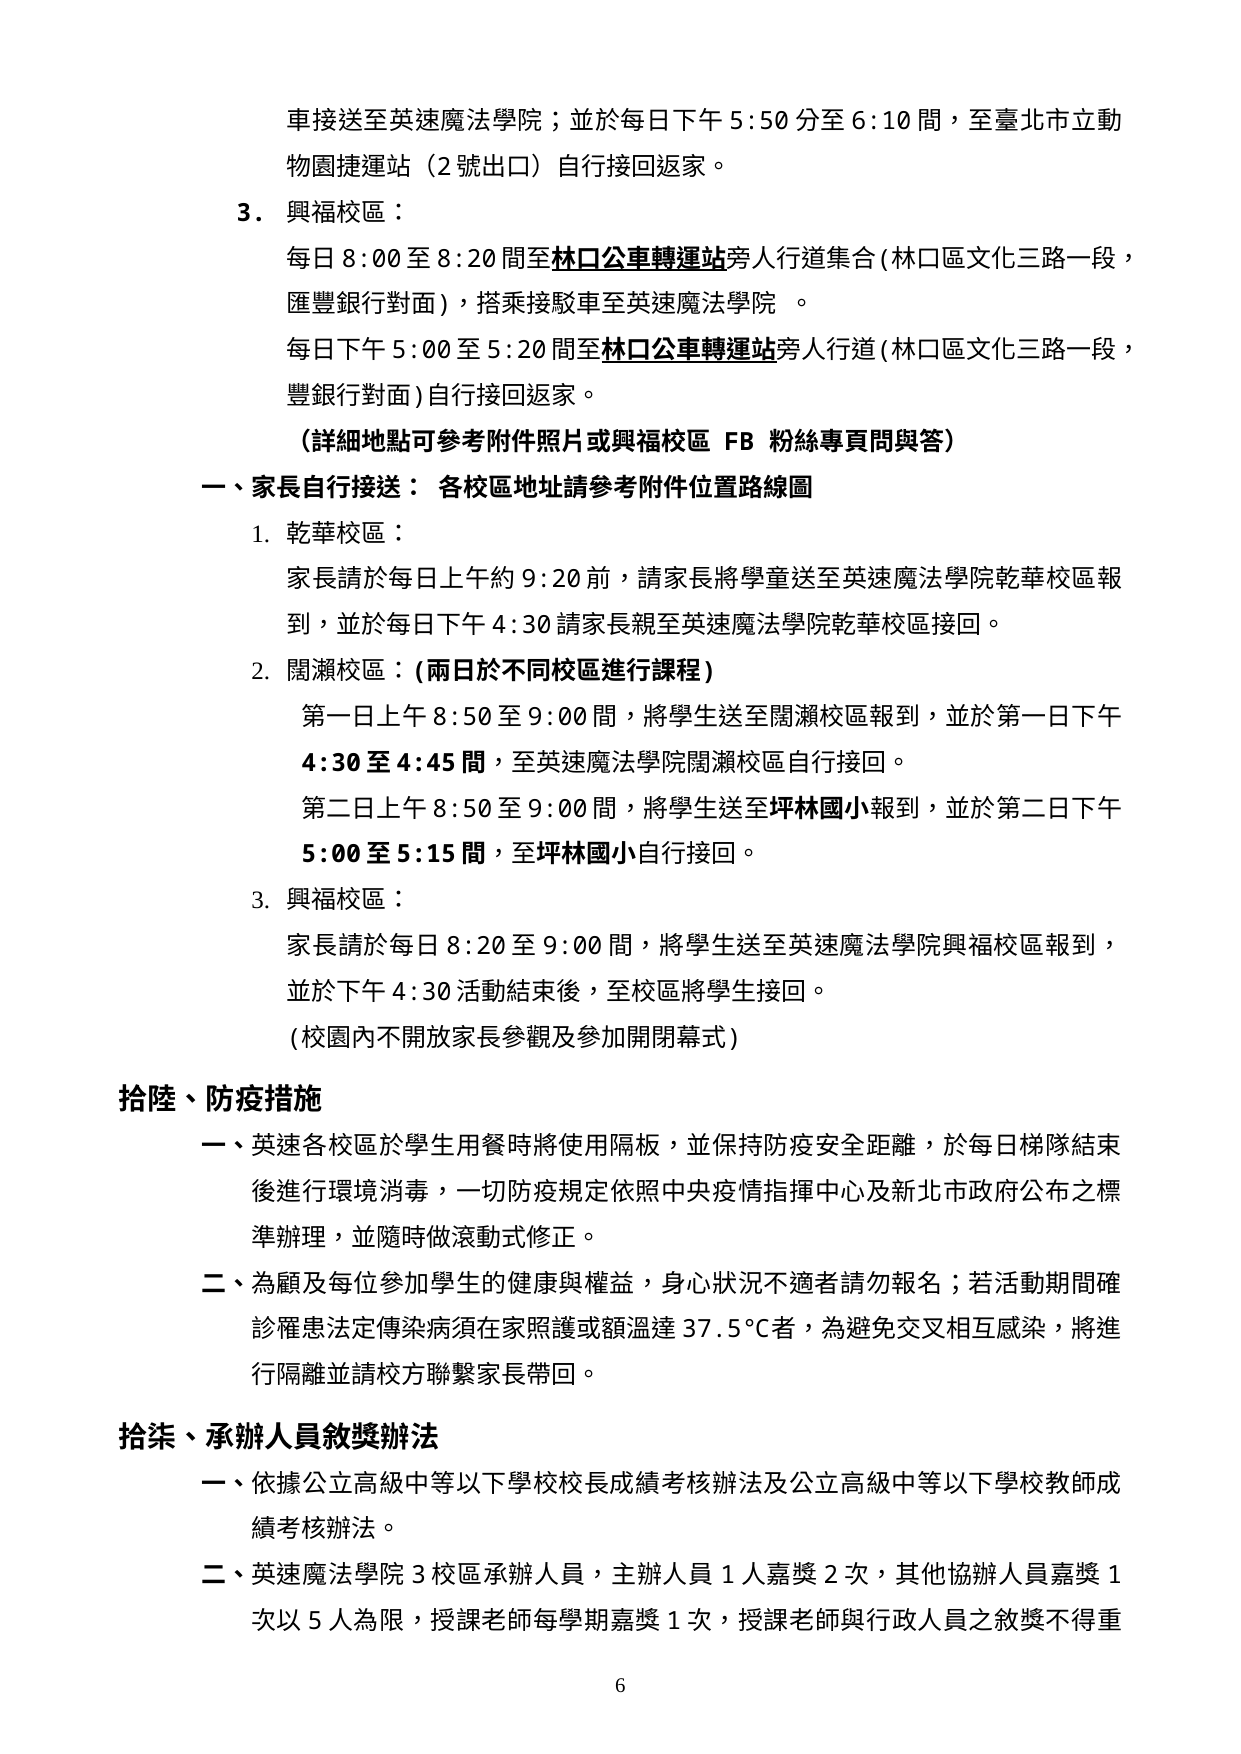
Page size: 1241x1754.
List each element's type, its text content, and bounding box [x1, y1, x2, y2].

text 家長請於每日8:20至9:00間，將學生送至英速魔法學院興福校區報到，並於下午4:30活動結束後，至校區將學生接回。 [286, 918, 1122, 1009]
text 第二日上午8:50至9:00間，將學生送至坪林國小報到，並於第二日下午5:00至5:15間，至坪林國小自行接回。 [301, 780, 1122, 872]
text (校園內不開放家長參觀及參加開閉幕式) [286, 1009, 1122, 1055]
list 英速魔法學院3校區承辦人員，主辦人員1人嘉獎2次，其他協辦人員嘉獎1次以5人為限，授課老師每學期嘉獎1次，授課老師與行政人員之敘獎不得重複。 [201, 1547, 1122, 1639]
text 家長請於每日上午約9:20前，請家長將學童送至英速魔法學院乾華校區報到，並於每日下午4:30請家長親至英速魔法學院乾華校區接回。 [286, 551, 1122, 643]
list 興福校區： [236, 184, 1122, 230]
list 為顧及每位參加學生的健康與權益，身心狀況不適者請勿報名；若活動期間確診罹患法定傳染病須在家照護或額溫達37.5℃者，為避免交叉相互感染，將進行隔離並請校方聯繫家長帶回。 [201, 1255, 1122, 1393]
list 乾華校區： [251, 505, 1122, 551]
list 家長自行接送： 各校區地址請參考附件位置路線圖 [201, 459, 1122, 505]
list 興福校區： [251, 872, 1122, 918]
text 第一日上午8:50至9:00間，將學生送至闊瀨校區報到，並於第一日下午4:30至4:45間，至英速魔法學院闊瀨校區自行接回。 [301, 689, 1122, 780]
list 英速各校區於學生用餐時將使用隔板，並保持防疫安全距離，於每日梯隊結束後進行環境消毒，一切防疫規定依照中央疫情指揮中心及新北市政府公布之標準辦理，並隨時做滾動式修正。 [201, 1118, 1122, 1255]
text 每日下午5:00至5:20間至林口公車轉運站旁人行道(林口區文化三路一段，豐銀行對面)自行接回返家。 （詳細地點可參考附件照片或興福校區 FB 粉絲專頁問與答） [286, 322, 1122, 459]
text 拾柒、承辦人員敘獎辦法 [118, 1393, 1122, 1455]
text 拾陸、防疫措施 [118, 1055, 1122, 1118]
list 依據公立高級中等以下學校校長成績考核辦法及公立高級中等以下學校教師成績考核辦法。 [201, 1455, 1122, 1547]
text 車接送至英速魔法學院；並於每日下午5:50分至6:10間，至臺北市立動物園捷運站（2號出口）自行接回返家。 [286, 93, 1122, 184]
list 闊瀨校區：(兩日於不同校區進行課程) [251, 643, 1122, 689]
text 每日8:00至8:20間至林口公車轉運站旁人行道集合(林口區文化三路一段，匯豐銀行對面)，搭乘接駁車至英速魔法學院 。 [286, 230, 1122, 322]
